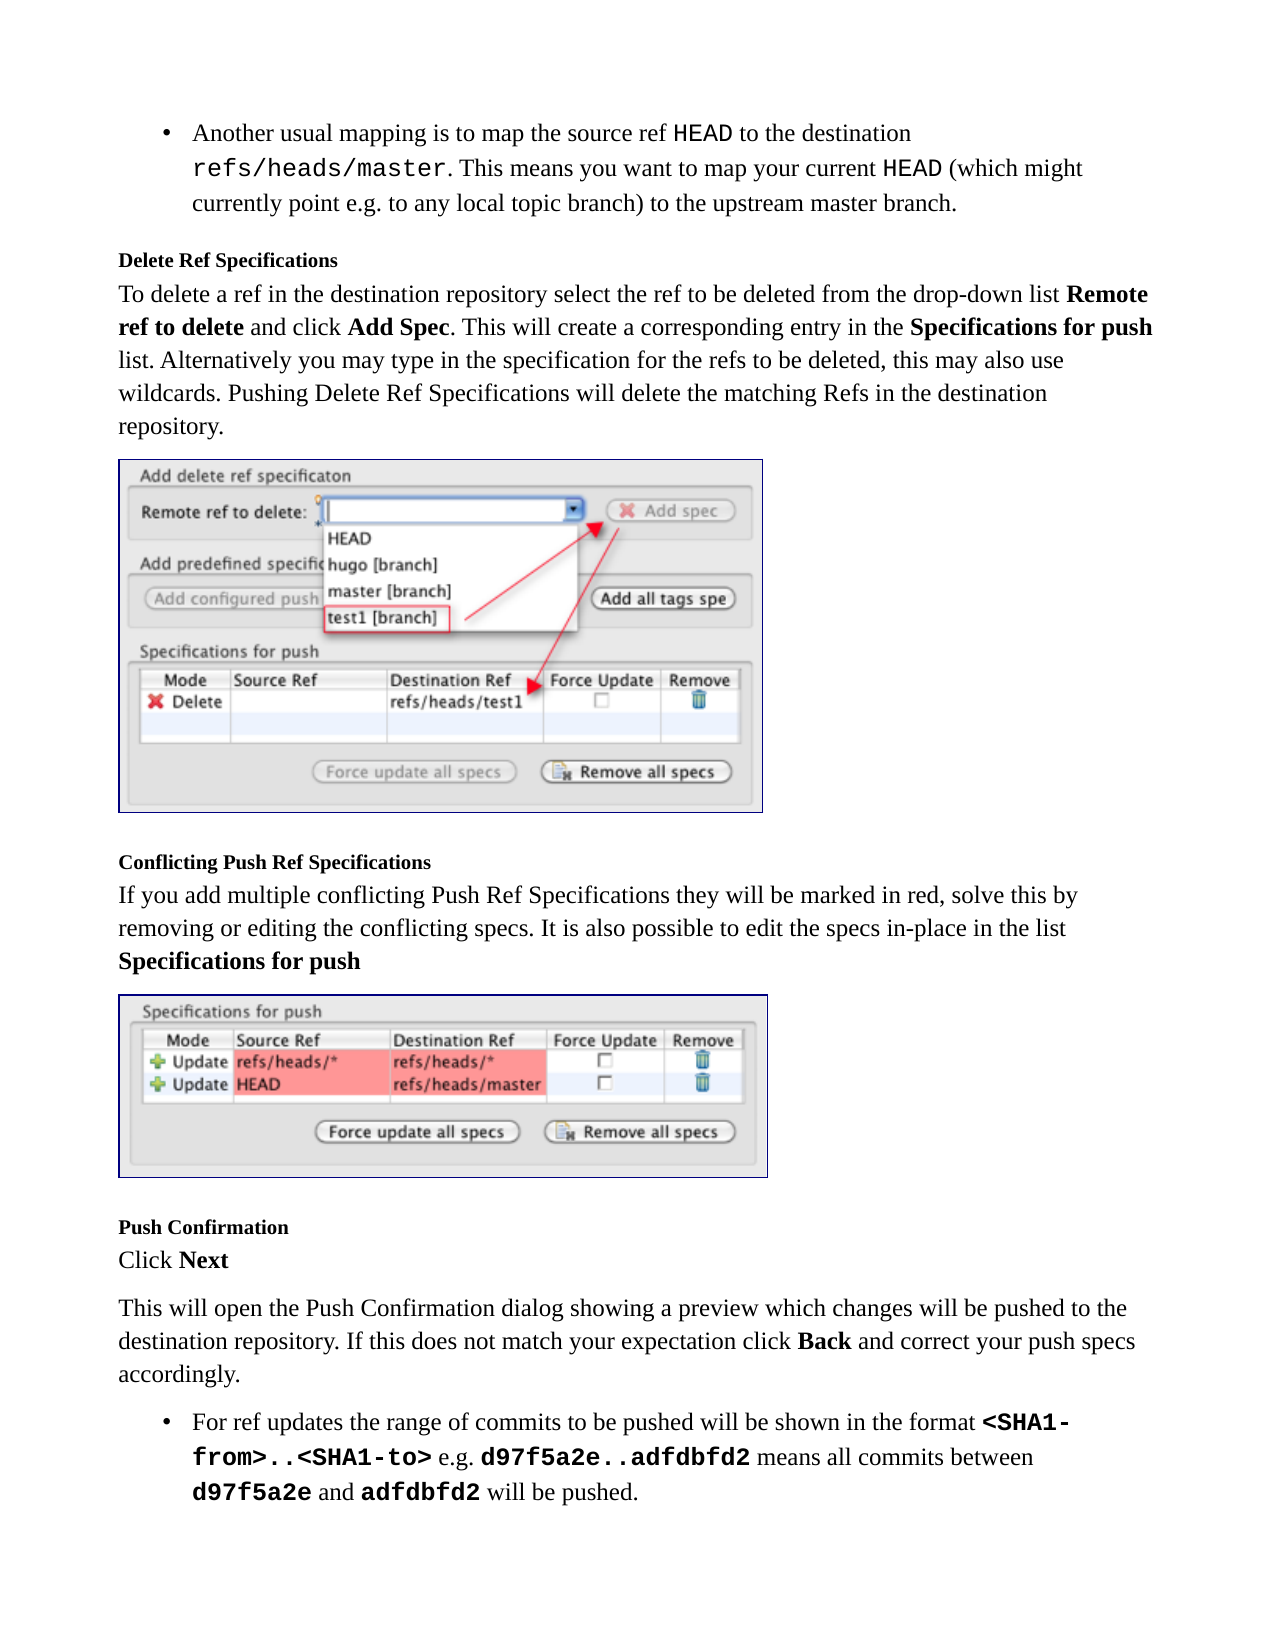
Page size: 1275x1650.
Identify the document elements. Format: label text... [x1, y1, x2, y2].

picture [120, 996, 767, 1177]
text This will open the Push Confirmation dialog showing a preview which changes will be pushed to the destination repository. If this does not match your expectation click Back and correct your push specs accordingly. [118, 1293, 1157, 1388]
picture [120, 460, 762, 812]
list For ref updates the range of commits to be pushed will be shown in the format <SHA1-from>..<SHA1-to> e.g. d97f5a2e..adfdbfd2 means all commits between d97f5a2e and adfdbfd2 will be pushed. [162, 1407, 1157, 1508]
text To delete a ref in the destination repository select the ref to be deleted from the drop-down list Remote ref to delete and click Add Spec. This will create a corresponding entry in the Specifications for push list. Alternatively you may type in the specification for the refs to be deleted, this may also use wildcards. Pushing Delete Ref Specifications will delete the matching Refs in the destination repository. [118, 279, 1157, 439]
text Click Next [118, 1245, 1157, 1274]
subtitle Push Confirmation [118, 1215, 1157, 1239]
text If you add multiple conflicting Push Ref Specifications they will be marked in red, solve this by removing or editing the conflicting specs. It is also possible to edit the specs in-place in the list Specifications for push [118, 880, 1157, 975]
list Another usual mapping is to map the source ref HEAD to the destination refs/heads/master. This means you want to map your current HEAD (which might currently point e.g. to any local topic branch) to the upstream master branch. [162, 118, 1157, 217]
subtitle Conflicting Push Ref Specifications [118, 850, 1157, 874]
subtitle Delete Ref Specifications [118, 248, 1157, 272]
